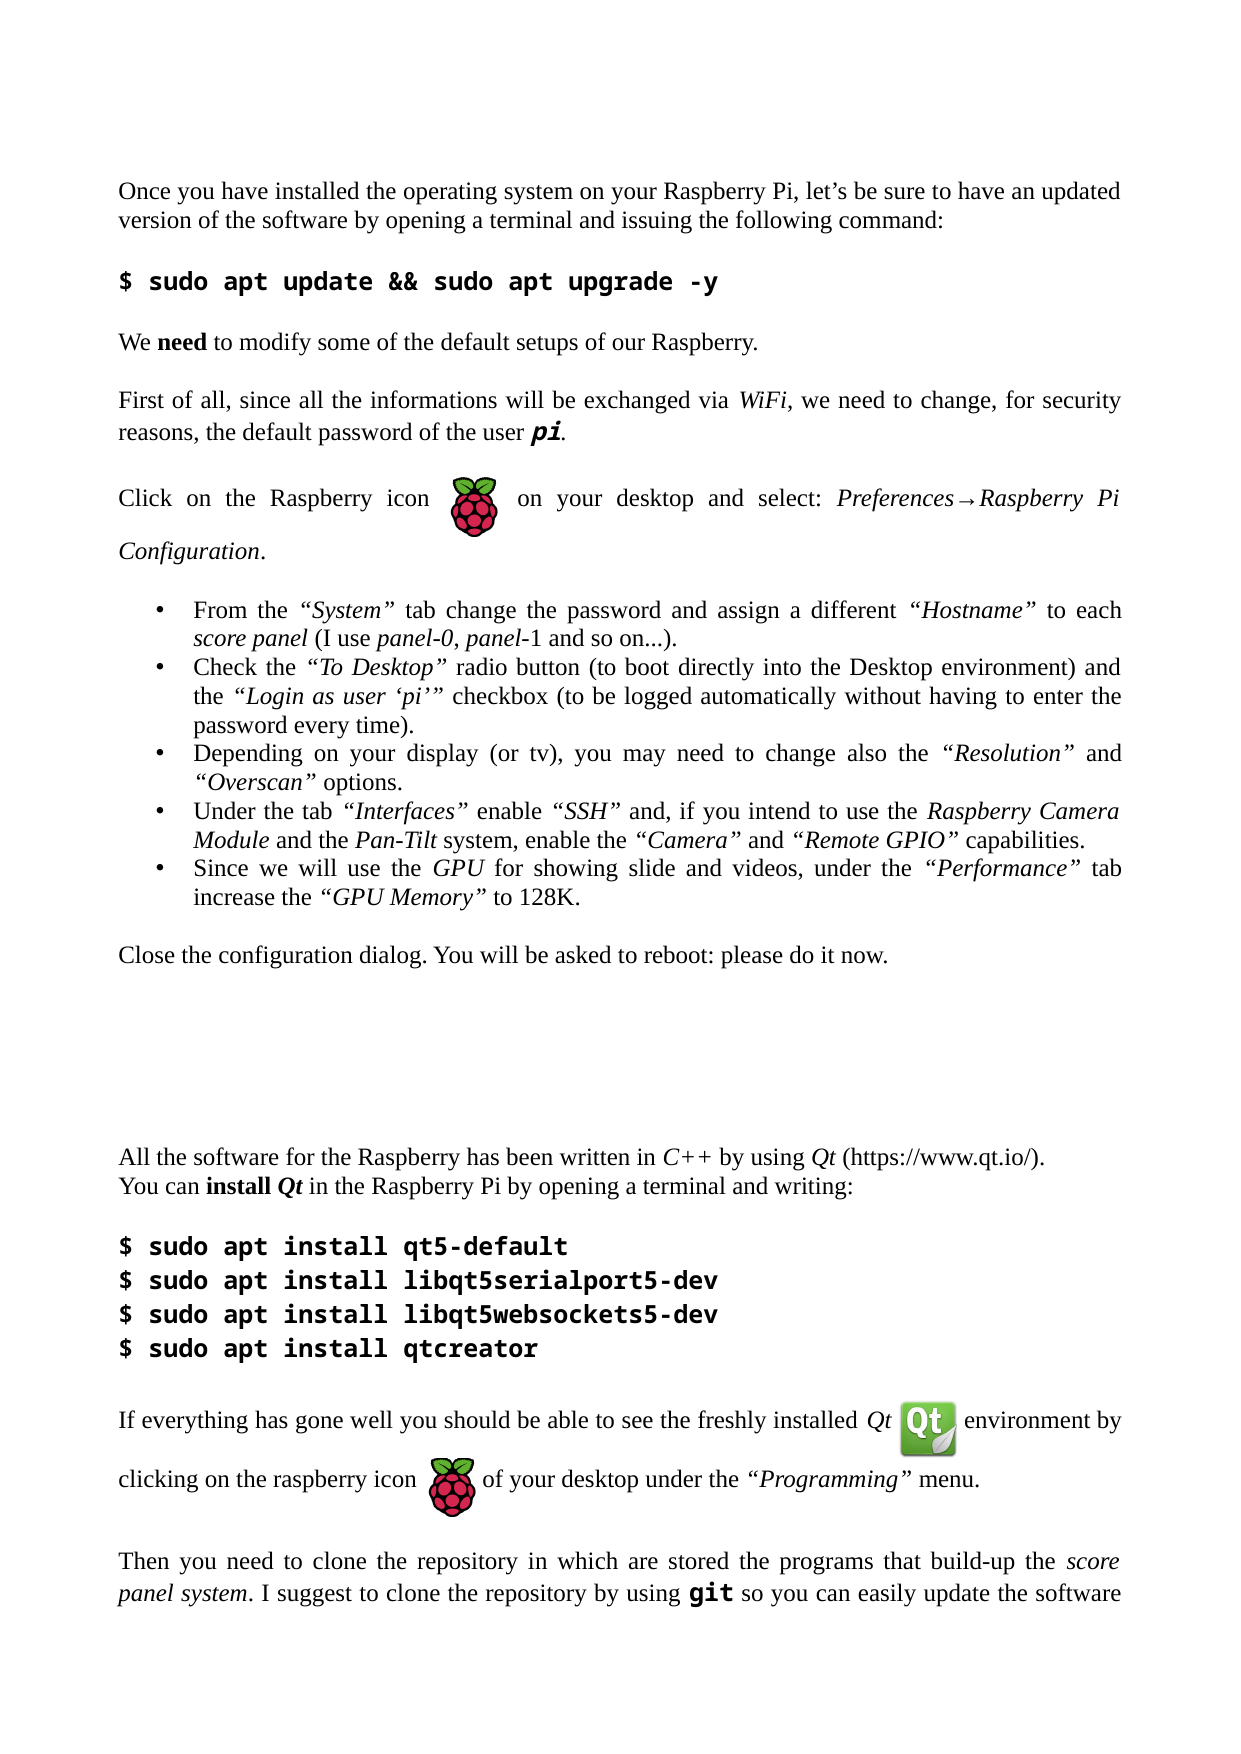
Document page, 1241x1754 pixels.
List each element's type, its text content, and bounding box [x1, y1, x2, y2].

text Then you need to clone the repository in which are stored the programs that build-up the score panel system. I suggest to clone the repository by using git so you can easily update the software [118, 1546, 1122, 1609]
picture [422, 1458, 482, 1517]
list Depending on your display (or tv), you may need to change also the “Resolution” and “Overscan” options. [156, 738, 1122, 796]
picture [898, 1398, 958, 1458]
text First of all, since all the informations will be exchanged via WiFi, we need to change, for security reasons, the default password of the user pi. [118, 385, 1122, 448]
list Under the tab “Interfaces” enable “SSH” and, if you intend to use the Raspberry Camera Module and the Pan-Tilt system, enable the “Camera” and “Remote GPIO” capabilities. [156, 796, 1122, 853]
text Once you have installed the operating system on your Raspberry Pi, let’s be sure to have an updated version of the software by opening a terminal and issuing the following command: [118, 176, 1122, 234]
list Since we will use the GPU for showing slide and videos, under the “Performance” tab increase the “GPU Memory” to 128K. [156, 853, 1122, 911]
text $ sudo apt install qtcreator [118, 1331, 1122, 1365]
text Close the configuration dialog. You will be asked to reboot: please do it now. [118, 940, 1122, 969]
text All the software for the Raspberry has been written in C++ by using Qt (https://www.qt.io/). [118, 1142, 1122, 1171]
picture [444, 477, 504, 537]
text $ sudo apt install libqt5serialport5-dev [118, 1263, 1122, 1297]
text $ sudo apt install libqt5websockets5-dev [118, 1297, 1122, 1331]
text You can install Qt in the Raspberry Pi by opening a terminal and writing: [118, 1171, 1122, 1200]
text We need to modify some of the default setups of our Raspberry. [118, 327, 1122, 356]
text $ sudo apt update && sudo apt upgrade -y [118, 263, 1122, 297]
list From the “System” tab change the password and assign a different “Hostname” to each score panel (I use panel-0, panel-1 and so on...). [156, 595, 1122, 652]
text If everything has gone well you should be able to see the freshly installed Qt environment by clicking on the raspberry icon of your desktop under the “Programming” menu. [118, 1399, 1122, 1517]
text Click on the Raspberry icon on your desktop and select: Preferences→Raspberry Pi Configuration. [118, 477, 1122, 565]
list Check the “To Desktop” radio button (to boot directly into the Desktop environment) and the “Login as user ‘pi’” checkbox (to be logged automatically without having to enter the password every time). [156, 652, 1122, 738]
text $ sudo apt install qt5-default [118, 1229, 1122, 1263]
